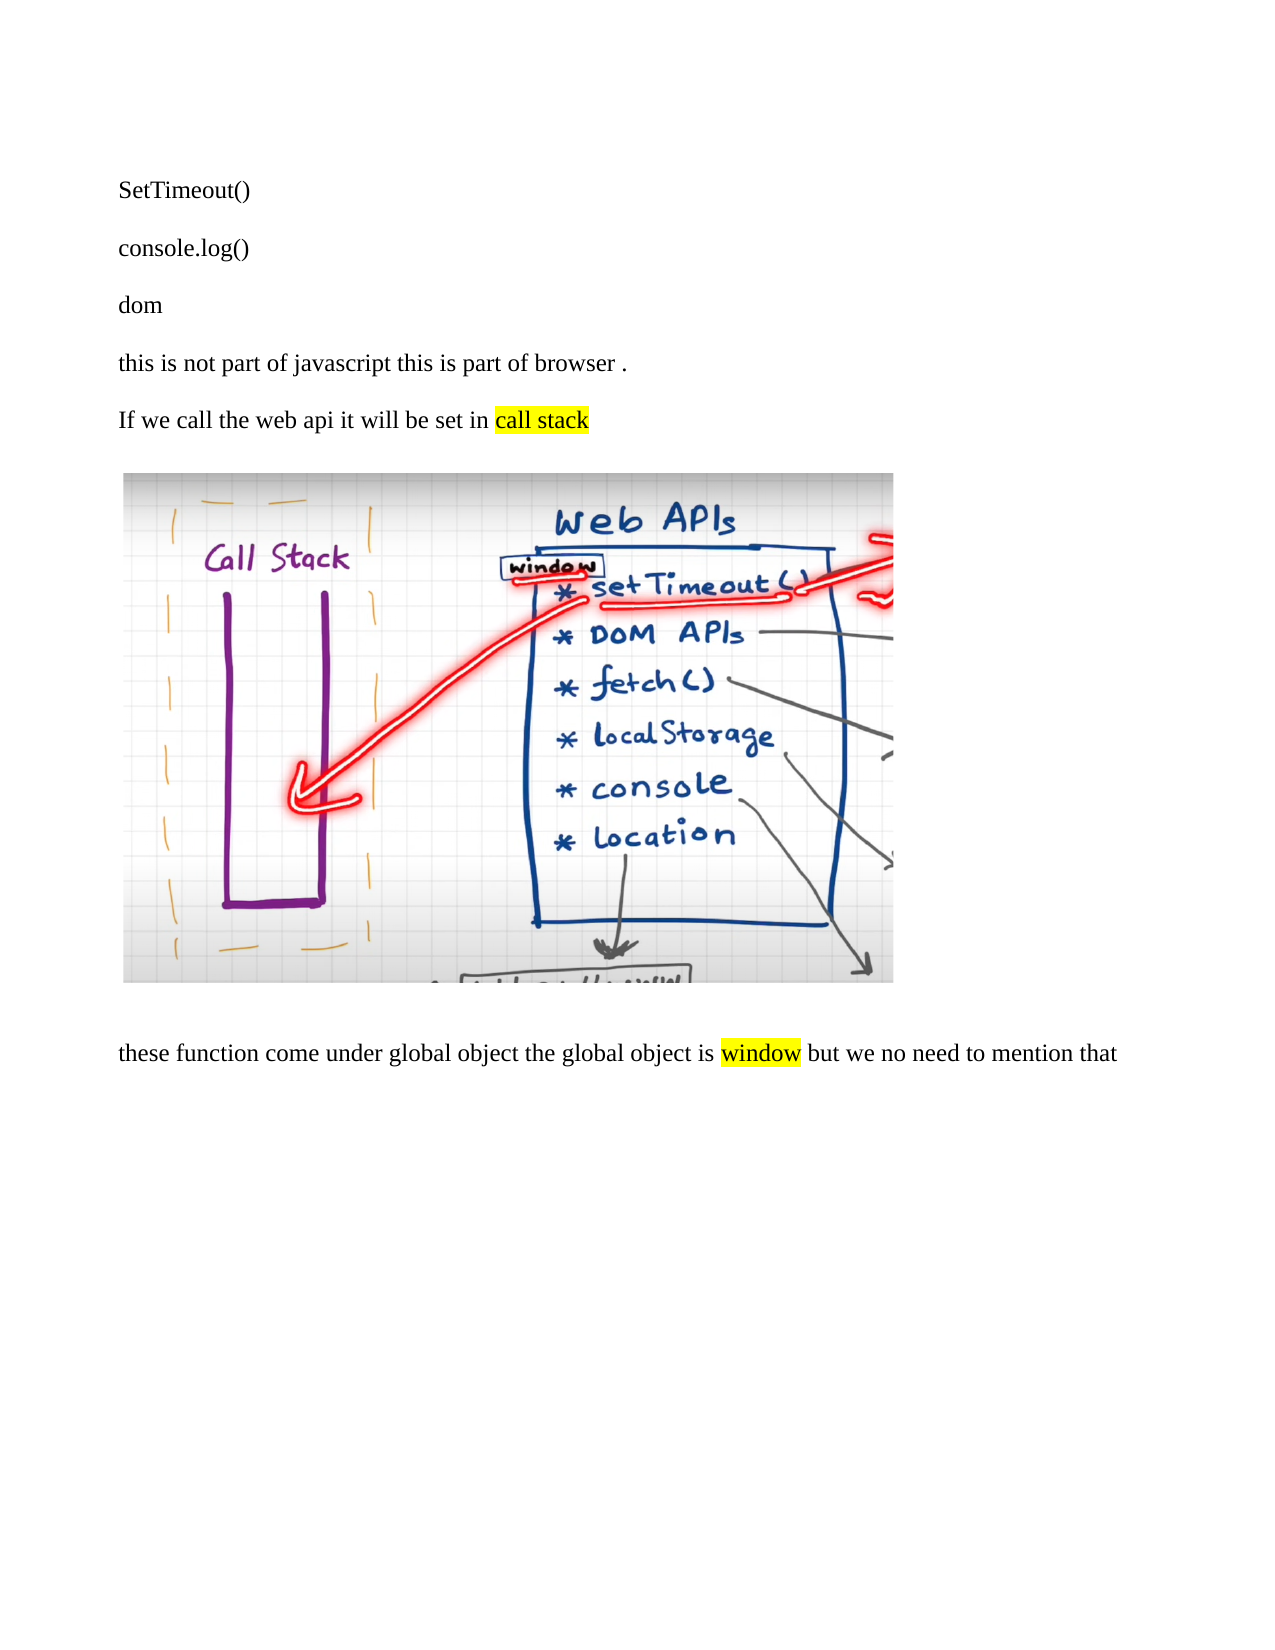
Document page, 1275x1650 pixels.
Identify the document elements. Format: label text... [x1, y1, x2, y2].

text console.log() [118, 233, 1157, 262]
text this is not part of javascript this is part of browser . [118, 348, 1157, 377]
text these function come under global object the global object is window but we no need to mention that [118, 1038, 1157, 1067]
text dom [118, 291, 1157, 319]
text SetTimeout() [118, 176, 1157, 204]
text If we call the web api it will be set in call stack [118, 406, 1157, 492]
picture [123, 473, 894, 983]
